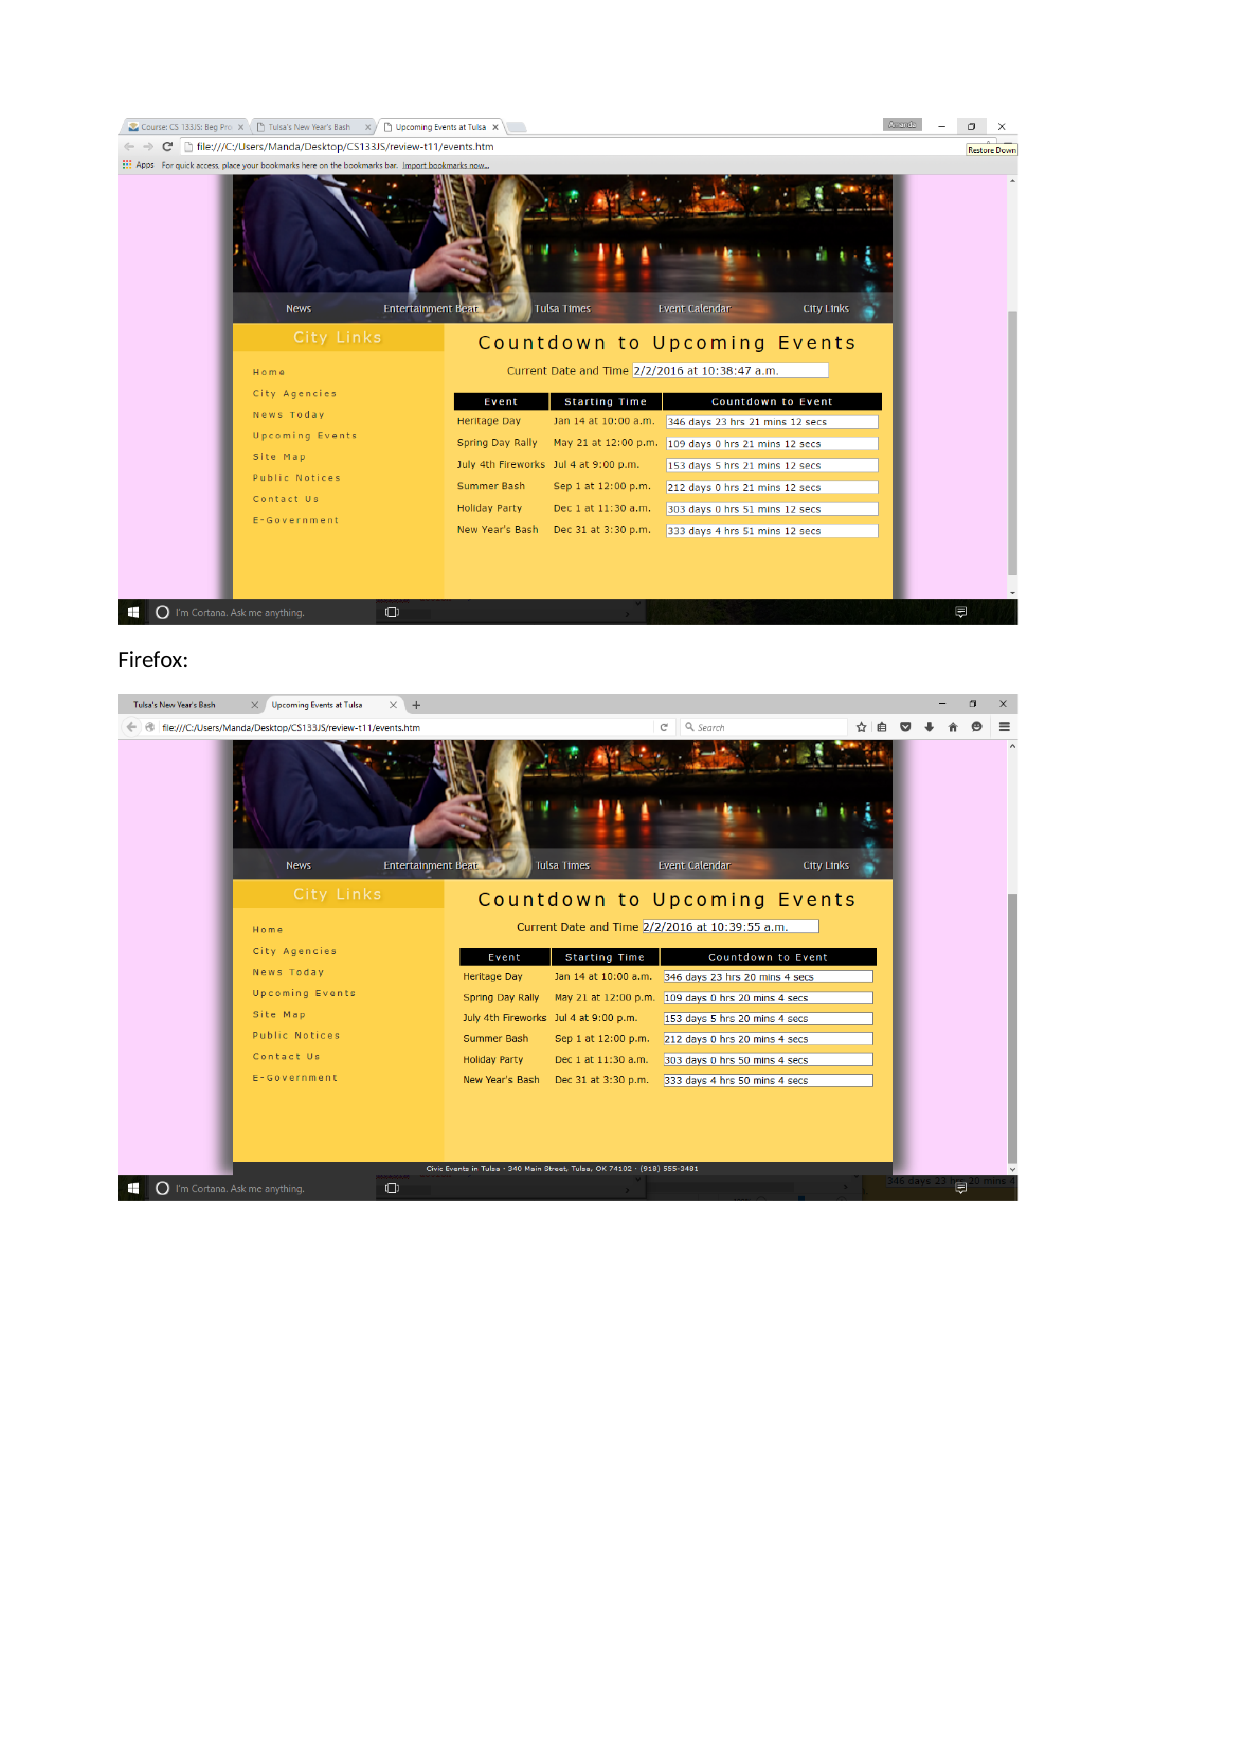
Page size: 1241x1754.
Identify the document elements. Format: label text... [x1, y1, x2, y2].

text Firefox: [118, 645, 1122, 673]
